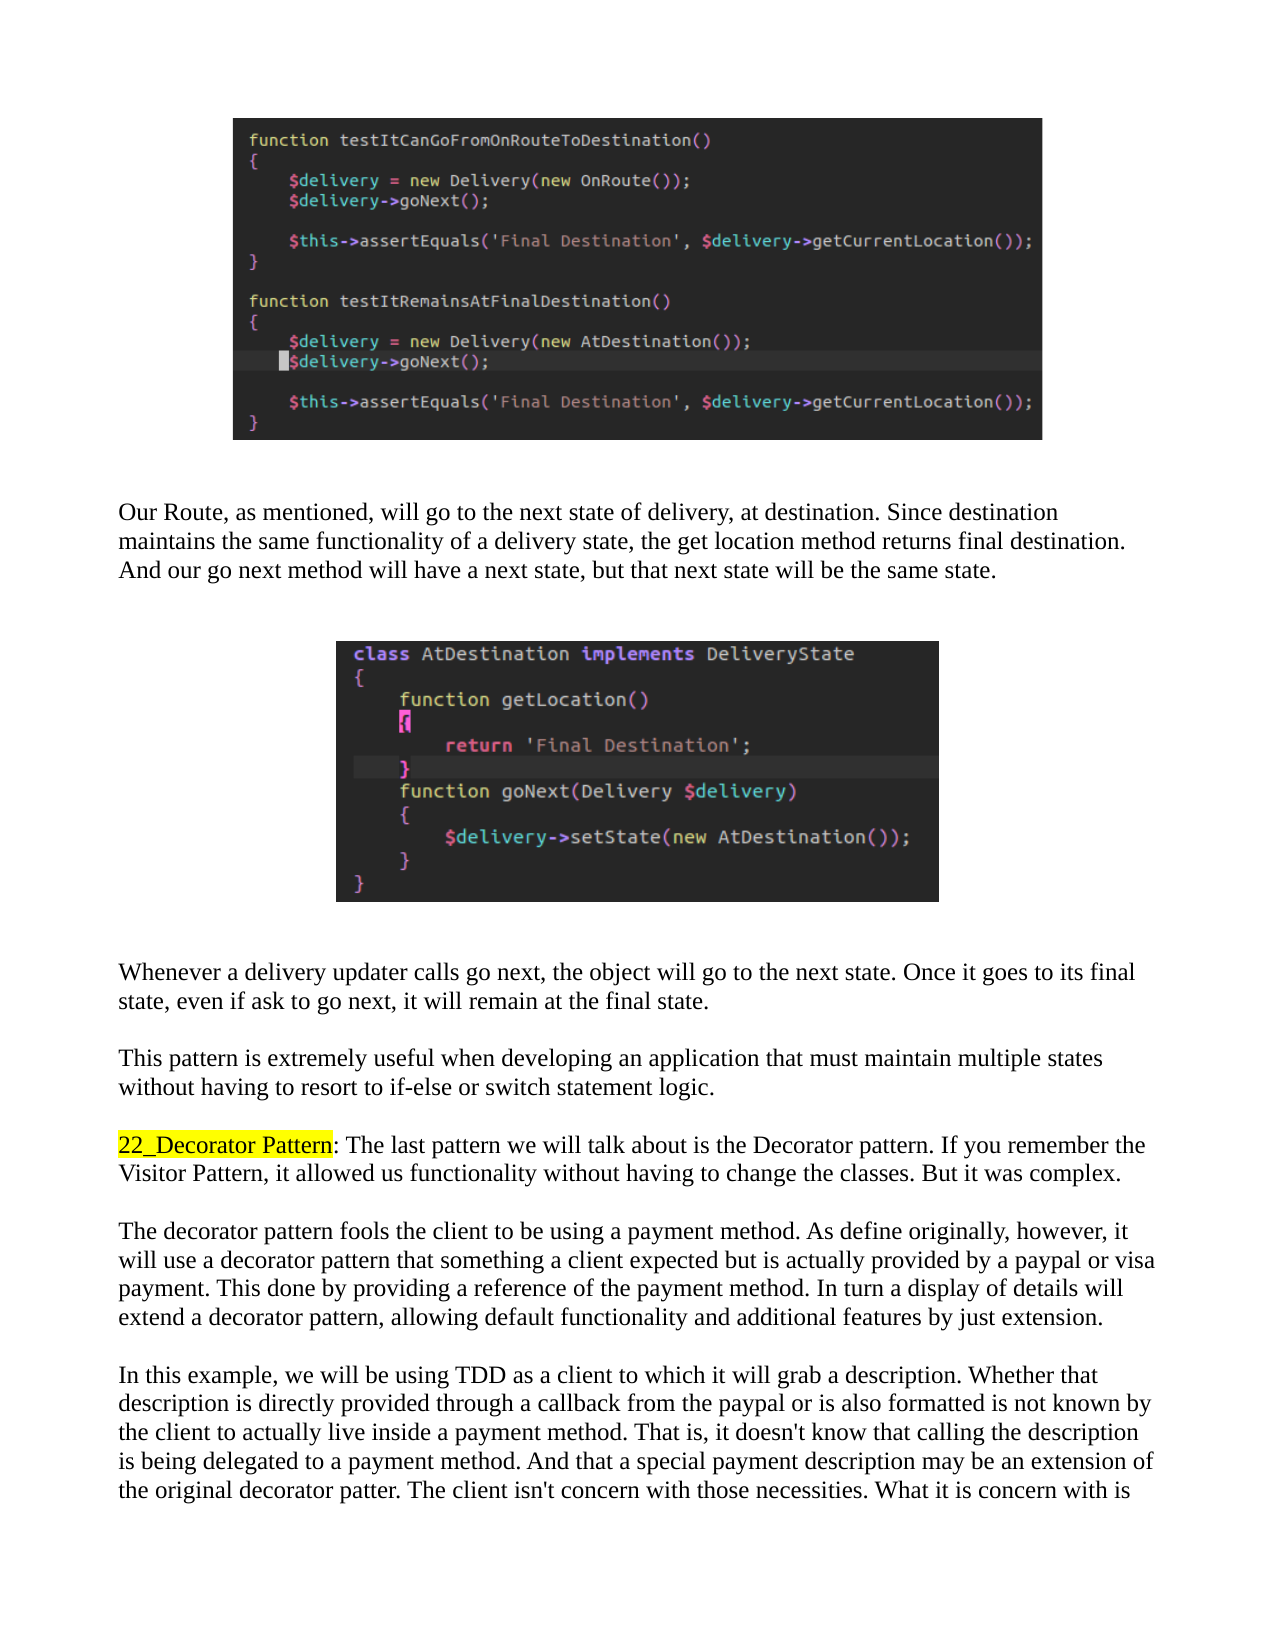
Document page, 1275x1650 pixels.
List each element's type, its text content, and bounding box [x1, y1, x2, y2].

text In this example, we will be using TDD as a client to which it will grab a description. Whether that description is directly provided through a callback from the paypal or is also formatted is not known by the client to actually live inside a payment method. That is, it doesn't know that calling the description is being delegated to a payment method. And that a special payment description may be an extension of the original decorator patter. The client isn't concern with those necessities. What it is concern with is [118, 1360, 1157, 1503]
text 22_Decorator Pattern: The last pattern we will talk about is the Decorator pattern. If you remember the Visitor Pattern, it allowed us functionality without having to change the classes. But it was complex. [118, 1130, 1157, 1187]
picture [232, 118, 1043, 440]
picture [336, 641, 939, 902]
text This pattern is extremely useful when developing an application that must maintain multiple states without having to resort to if-else or switch statement logic. [118, 1043, 1157, 1101]
text Our Route, as mentioned, will go to the next state of delivery, at destination. Since destination maintains the same functionality of a delivery state, the get location method returns final destination. And our go next method will have a next state, but that next state will be the same state. [118, 497, 1157, 583]
text The decorator pattern fools the client to be using a payment method. As define originally, however, it will use a decorator pattern that something a client expected but is actually provided by a paypal or visa payment. This done by providing a reference of the payment method. In turn a display of details will extend a decorator pattern, allowing default functionality and additional features by just extension. [118, 1216, 1157, 1331]
text Whenever a delivery updater calls go next, the object will go to the next state. Once it goes to its final state, even if ask to go next, it will remain at the final state. [118, 957, 1157, 1015]
